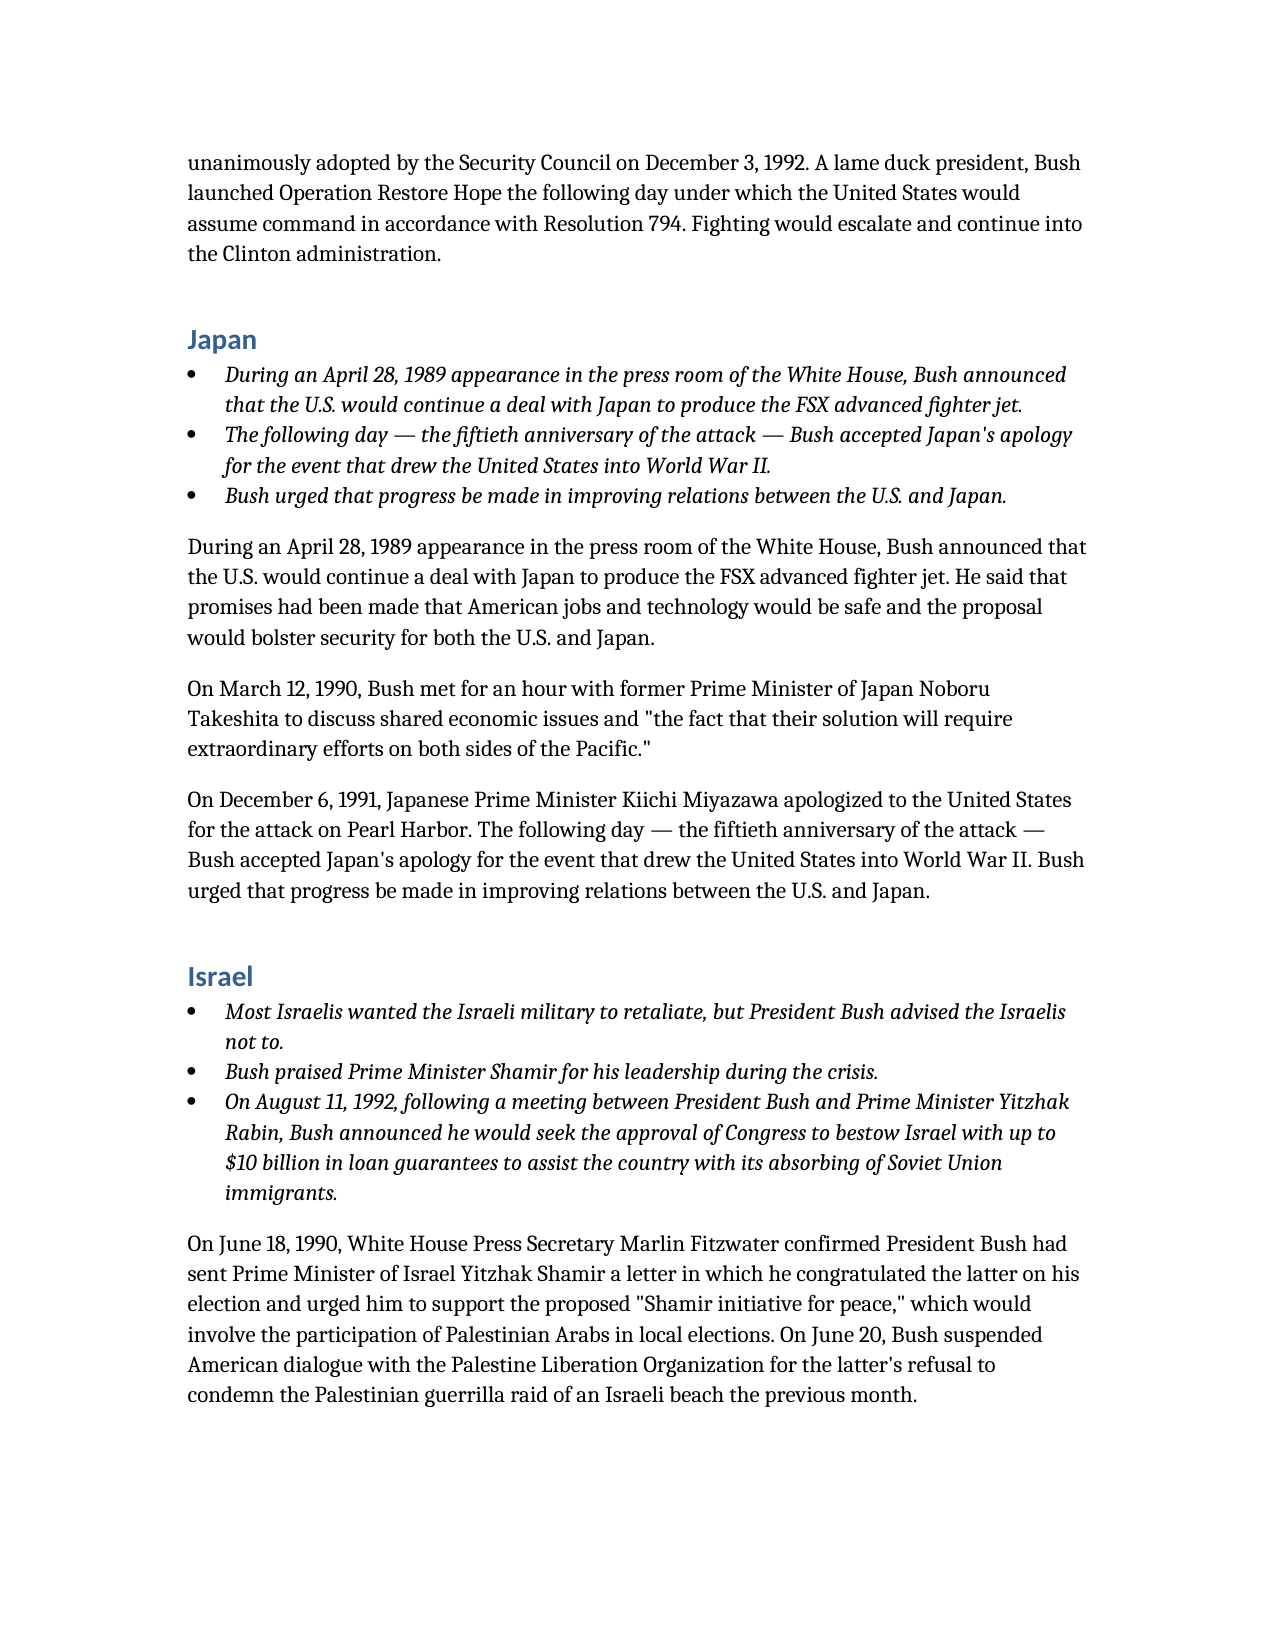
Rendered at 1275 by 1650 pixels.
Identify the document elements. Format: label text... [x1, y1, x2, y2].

text unanimously adopted by the Security Council on December 3, 1992. A lame duck president, Bush launched Operation Restore Hope the following day under which the United States would assume command in accordance with Resolution 794. Fighting would escalate and continue into the Clinton administration. [187, 150, 1087, 267]
text On June 18, 1990, White House Press Secretary Marlin Fitzwater confirmed President Bush had sent Prime Minister of Israel Yitzhak Shamir a letter in which he congratulated the latter on his election and urged him to support the proposed "Shamir initiative for peace," which would involve the participation of Palestinian Arabs in local elections. On June 20, Bush suspended American dialogue with the Palestine Liberation Organization for the latter's refusal to condemn the Palestinian guerrilla raid of an Israeli beach the previous month. [187, 1231, 1087, 1408]
subtitle Japan [187, 321, 1087, 356]
list During an April 28, 1989 appearance in the press room of the White House, Bush announced that the U.S. would continue a deal with Japan to produce the FSX advanced fighter jet. [187, 362, 1087, 418]
text On March 12, 1990, Bush met for an hour with former Prime Minister of Japan Noboru Takeshita to discuss shared economic issues and "the fact that their solution will require extraordinary efforts on both sides of the Pacific." [187, 675, 1087, 762]
list The following day — the fiftieth anniversary of the attack — Bush accepted Japan's apology for the event that drew the United States into World War II. [187, 422, 1087, 479]
subtitle Israel [187, 958, 1087, 993]
list Bush urged that progress be made in improving relations between the U.S. and Japan. [187, 483, 1087, 509]
text On December 6, 1991, Japanese Prime Minister Kiichi Miyazawa apologized to the United States for the attack on Pearl Harbor. The following day — the fiftieth anniversary of the attack — Bush accepted Japan's apology for the event that drew the United States into World War II. Bush urged that progress be made in improving relations between the U.S. and Japan. [187, 787, 1087, 904]
list Bush praised Prime Minister Shamir for his leadership during the crisis. [187, 1059, 1087, 1085]
text During an April 28, 1989 appearance in the press room of the White House, Bush announced that the U.S. would continue a deal with Japan to produce the FSX advanced fighter jet. He said that promises had been made that American jobs and technology would be safe and the proposal would bolster security for both the U.S. and Japan. [187, 534, 1087, 651]
list On August 11, 1992, following a meeting between President Bush and Prime Minister Yitzhak Rabin, Bush announced he would seek the approval of Congress to bestow Israel with up to $10 billion in loan guarantees to assist the country with its absorbing of Soviet Union immigrants. [187, 1089, 1087, 1206]
list Most Israelis wanted the Israeli military to retaliate, but President Bush advised the Israelis not to. [187, 998, 1087, 1055]
